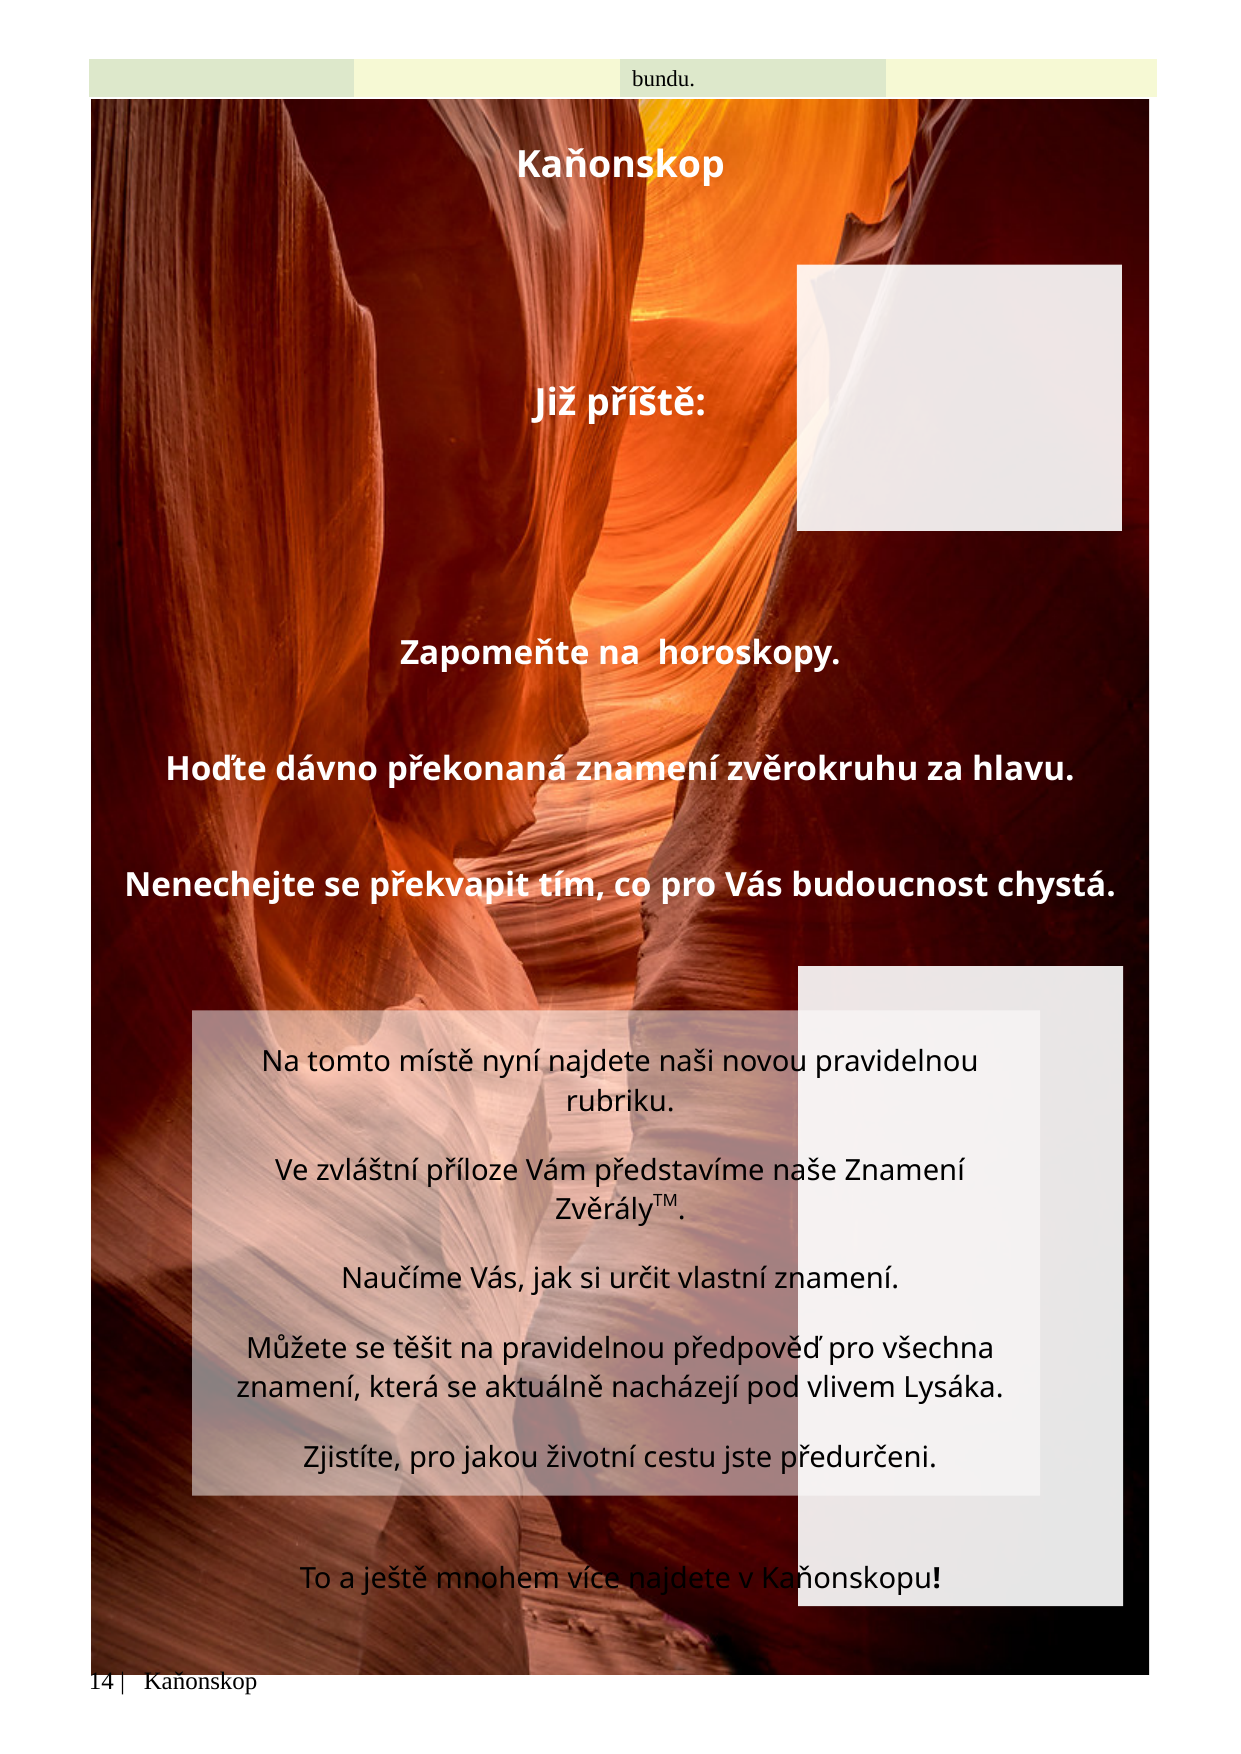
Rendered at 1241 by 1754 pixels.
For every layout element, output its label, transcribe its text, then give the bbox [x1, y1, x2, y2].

picture [91, 99, 1150, 1675]
table_cell A nakonec je tu Zimouš. Jednoduše pro ty, kteří nejsou spokojení jen s jednou pokrývkou hlavy. Jedná se o hlasitý módní postoj, avšak nikdo neví, co vlastně znamená. Doporučujeme nenosit. ■ [886, 59, 1157, 97]
table_cell Styl Žízeň se hodí pro mnohadenní cesty pralesy či vysokohorskými průsmyky. Poskytuje obranu proti větru na vrcholu hlavy a nádobu pro chytání deště v případě, že dojde pitná voda. Vhodný pro milovníky kabaretu. [354, 59, 620, 97]
table_cell Na druhou stranu Dešťovka nalezne zalíbení u těch, kteří mají vody dost, až možná příliš. Chytré zařízení dostupné na našem webu umožňuje naklonění čepice proti padajícím kapkám. Lze použít i jako ochranu před sluncem, ačkoli v tom případě doporučujeme sundat bundu. [620, 59, 886, 97]
table_cell Klasický styl Pod širákem přináší pohodlné spaní a bezbolestnou noc. Kdo vytáhne Pod širákem u ohýnku, značí stylistické vzdělání a čestné vyznání ke spravedlnosti. [89, 59, 354, 97]
